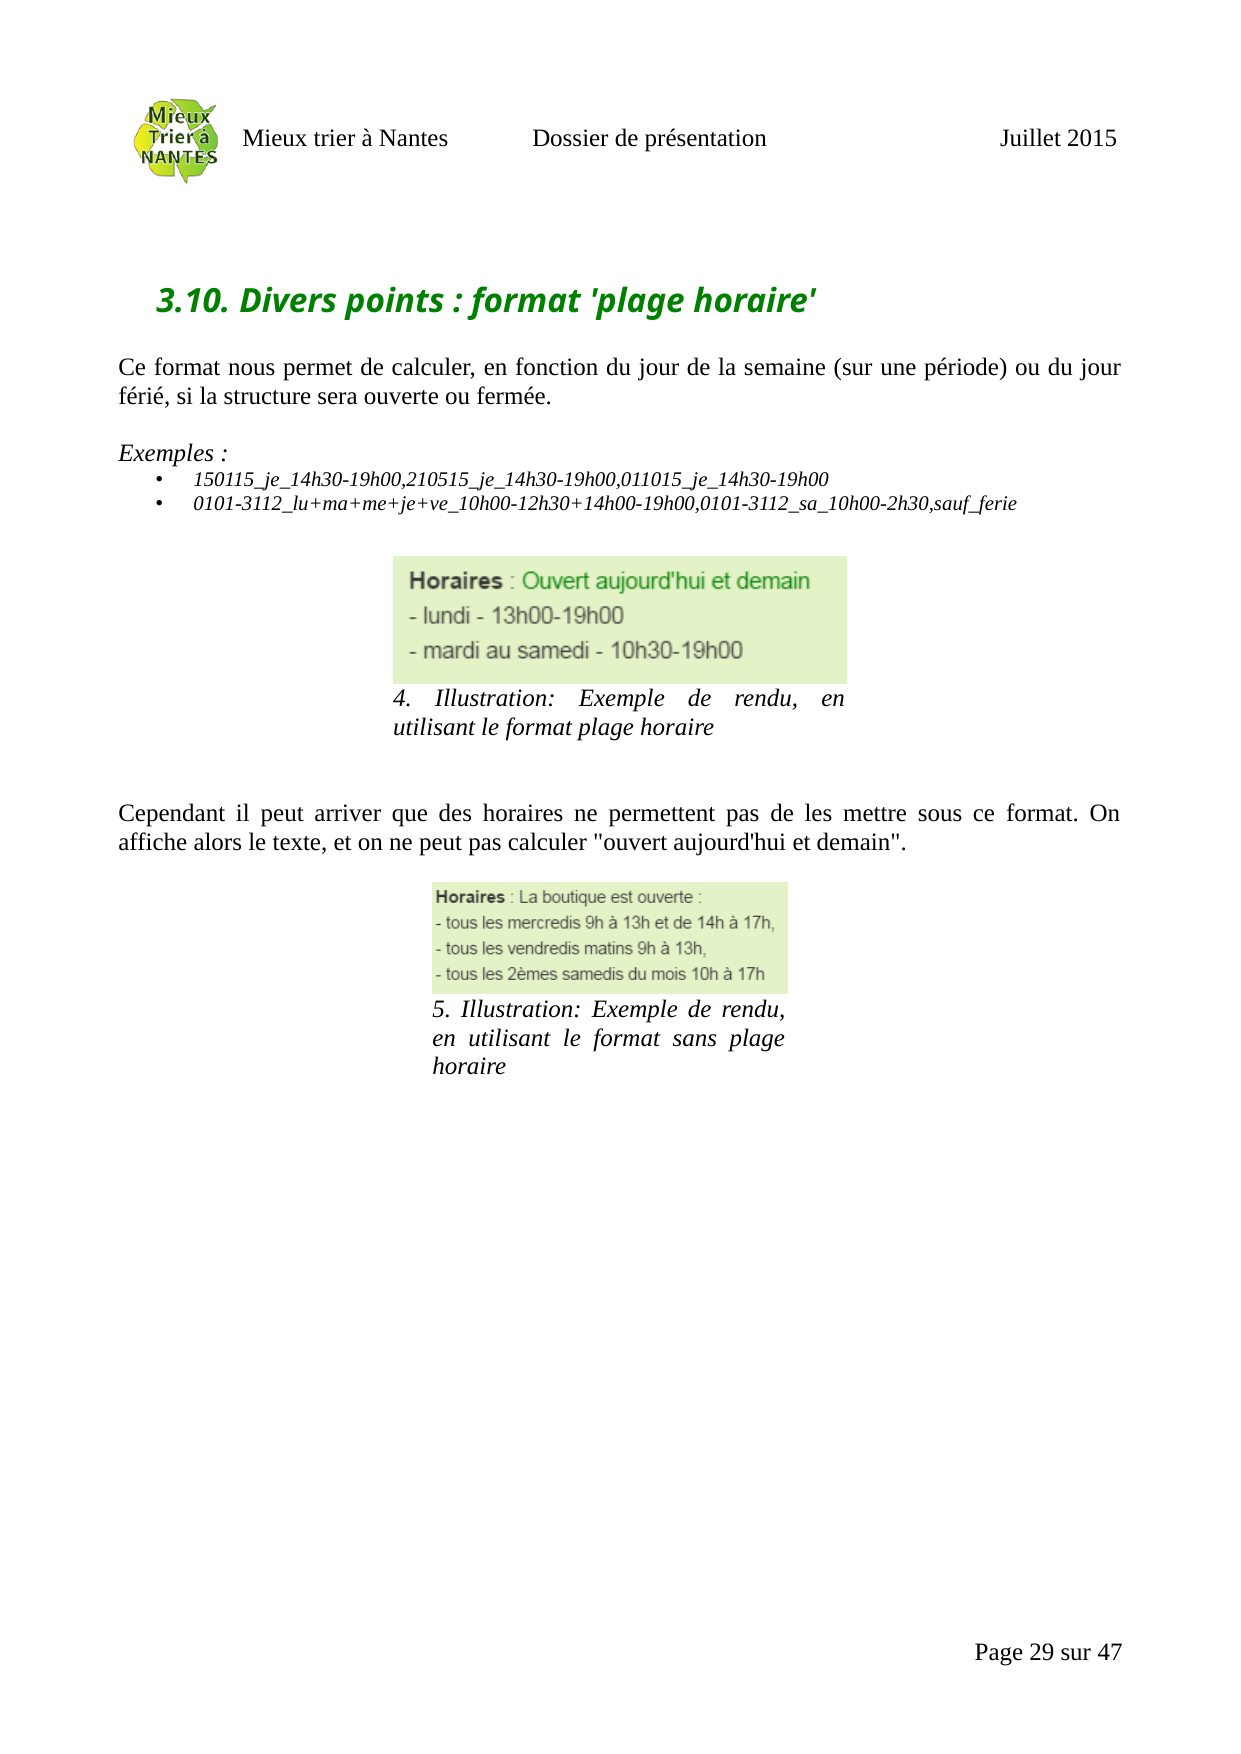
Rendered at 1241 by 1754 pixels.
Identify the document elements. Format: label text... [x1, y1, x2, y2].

picture [392, 556, 848, 684]
picture [131, 95, 221, 185]
text Ce format nous permet de calculer, en fonction du jour de la semaine (sur une période) ou du jour férié, si la structure sera ouverte ou fermée. [118, 352, 1122, 410]
text 4. Illustration: Exemple de rendu, en utilisant le format plage horaire [393, 684, 847, 741]
subtitle Divers points : format 'plage horaire' [148, 277, 1122, 323]
picture [432, 882, 788, 994]
list 150115_je_14h30-19h00,210515_je_14h30-19h00,011015_je_14h30-19h00 [156, 467, 1122, 491]
text 5. Illustration: Exemple de rendu, en utilisant le format sans plage horaire [432, 994, 788, 1080]
text Cependant il peut arriver que des horaires ne permettent pas de les mettre sous ce format. On affiche alors le texte, et on ne peut pas calculer "ouvert aujourd'hui et demain". [118, 798, 1122, 856]
list 0101-3112_lu+ma+me+je+ve_10h00-12h30+14h00-19h00,0101-3112_sa_10h00-2h30,sauf_ferie [156, 491, 1122, 515]
text Exemples : [118, 438, 1122, 467]
